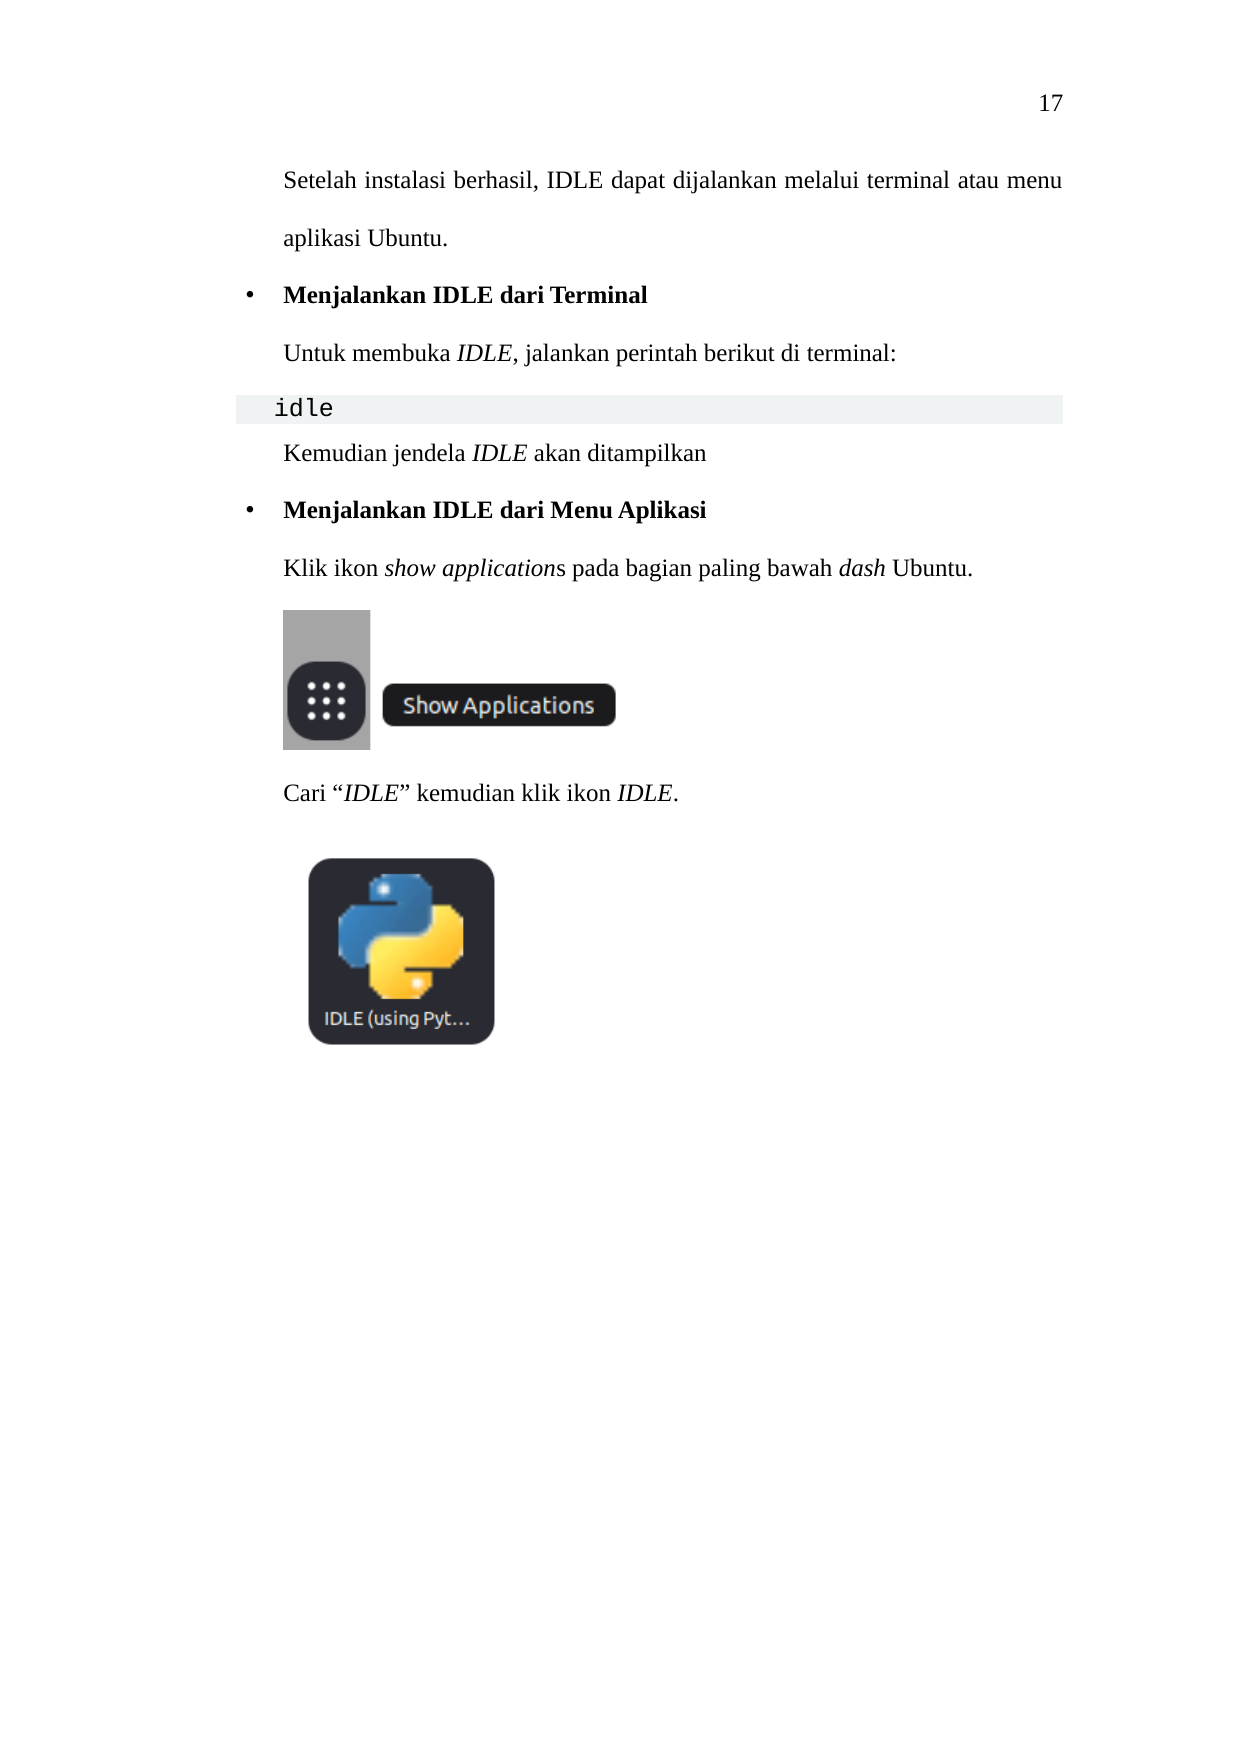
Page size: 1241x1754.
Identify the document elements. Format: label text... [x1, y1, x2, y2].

list Untuk membuka IDLE, jalankan perintah berikut di terminal: [246, 338, 1063, 367]
list Menjalankan IDLE dari Menu Aplikasi [246, 495, 1063, 524]
list idle [236, 395, 1063, 424]
picture [283, 610, 655, 750]
list Klik ikon show applications pada bagian paling bawah dash Ubuntu. [246, 553, 1063, 582]
picture [283, 835, 519, 1059]
list Cari “IDLE” kemudian klik ikon IDLE. [246, 778, 1063, 807]
list Menjalankan IDLE dari Terminal [246, 280, 1063, 309]
list Kemudian jendela IDLE akan ditampilkan [246, 438, 1063, 467]
list Setelah instalasi berhasil, IDLE dapat dijalankan melalui terminal atau menu aplikasi Ubuntu. [246, 165, 1063, 252]
